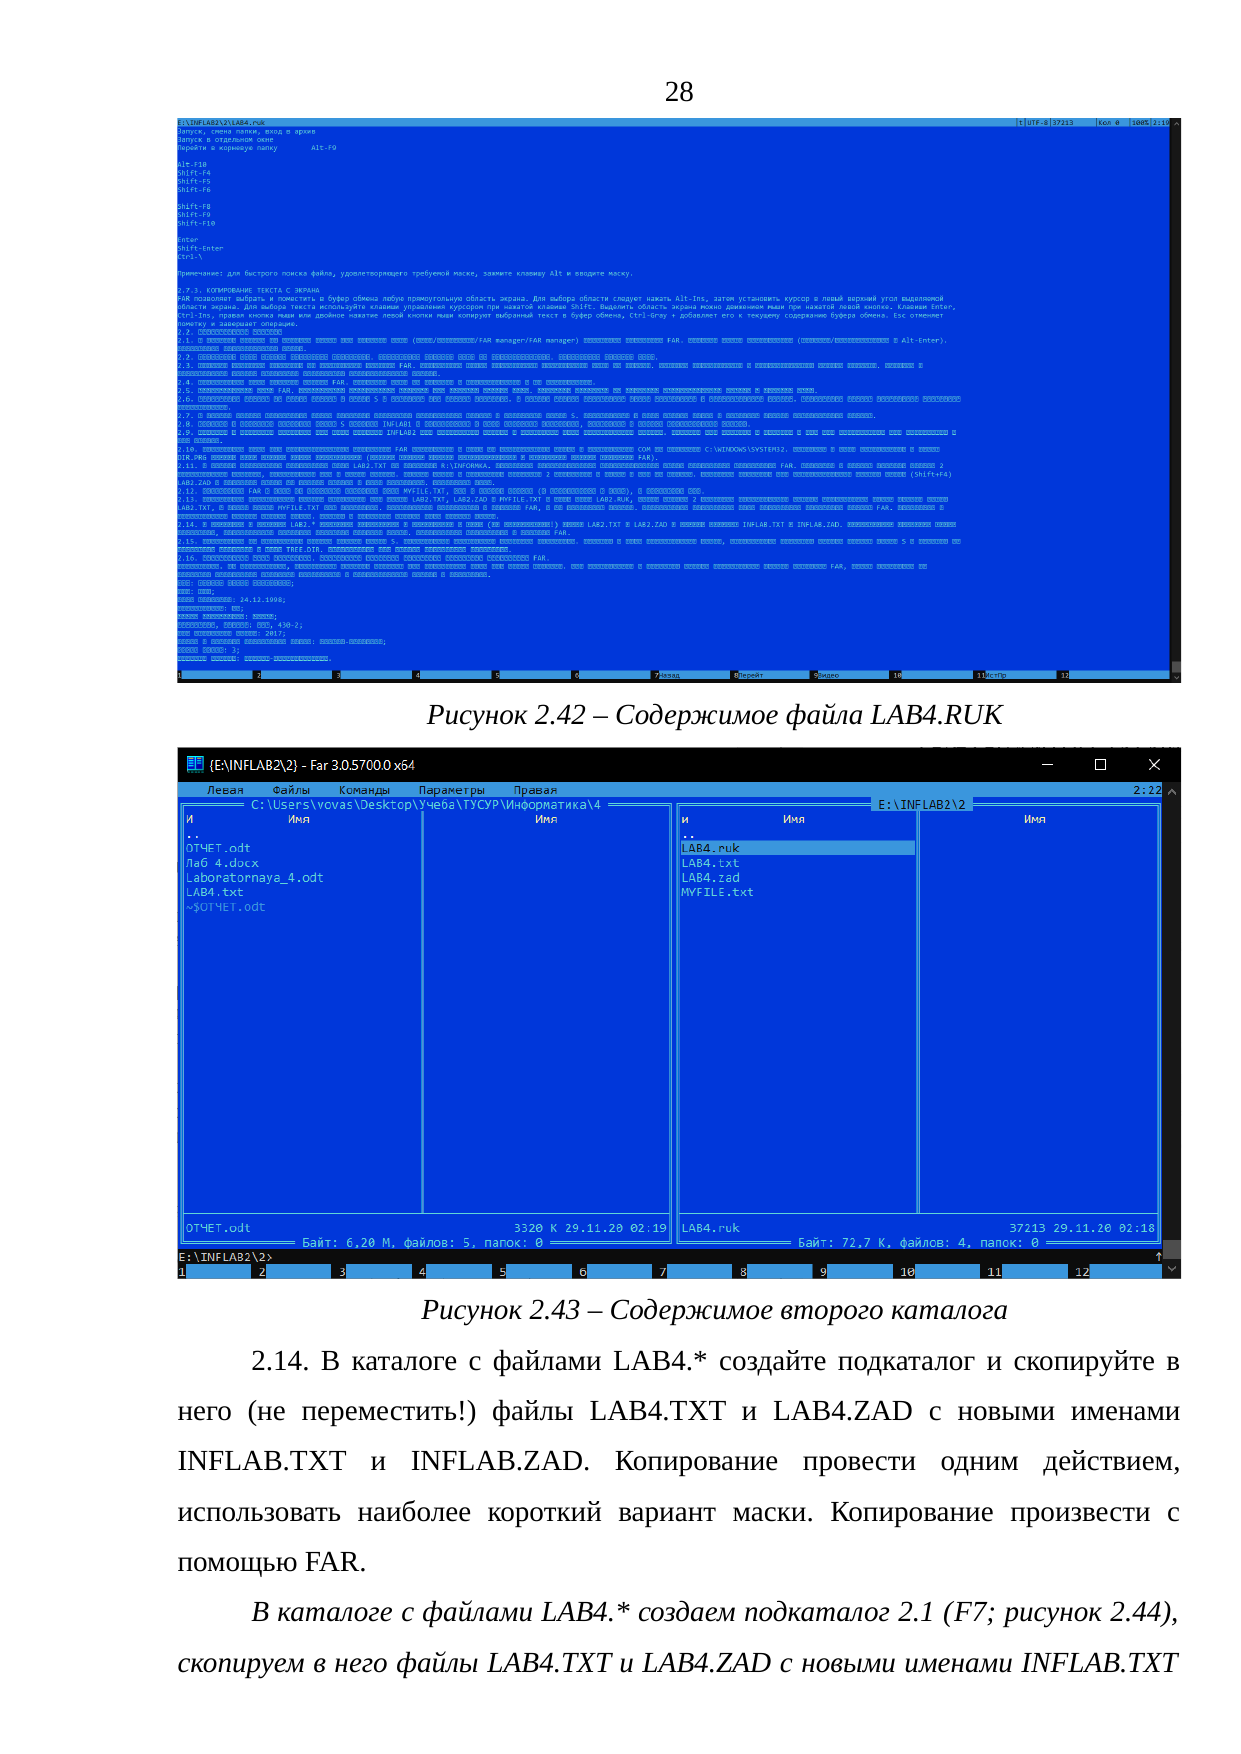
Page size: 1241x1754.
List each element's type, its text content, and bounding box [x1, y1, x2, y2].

text Рисунок 2.42 – Содержимое файла LAB4.RUK [177, 697, 1181, 731]
text В каталоге с файлами LAB4.* создаем подкаталог 2.1 (F7; рисунок 2.44), скопируем в него файлы LAB4.TXT и LAB4.ZAD с новыми именами INFLAB.TXT [177, 1594, 1181, 1678]
text 2.14. В каталоге с файлами LAB4.* создайте подкаталог и скопируйте в него (не переместить!) файлы LAB4.TXT и LAB4.ZAD с новыми именами INFLAB.TXT и INFLAB.ZAD. Копирование провести одним действием, использовать наиболее короткий вариант маски. Копирование произвести с помощью FAR. [177, 1343, 1181, 1578]
text Рисунок 2.43 – Содержимое второго каталога [177, 1292, 1181, 1326]
